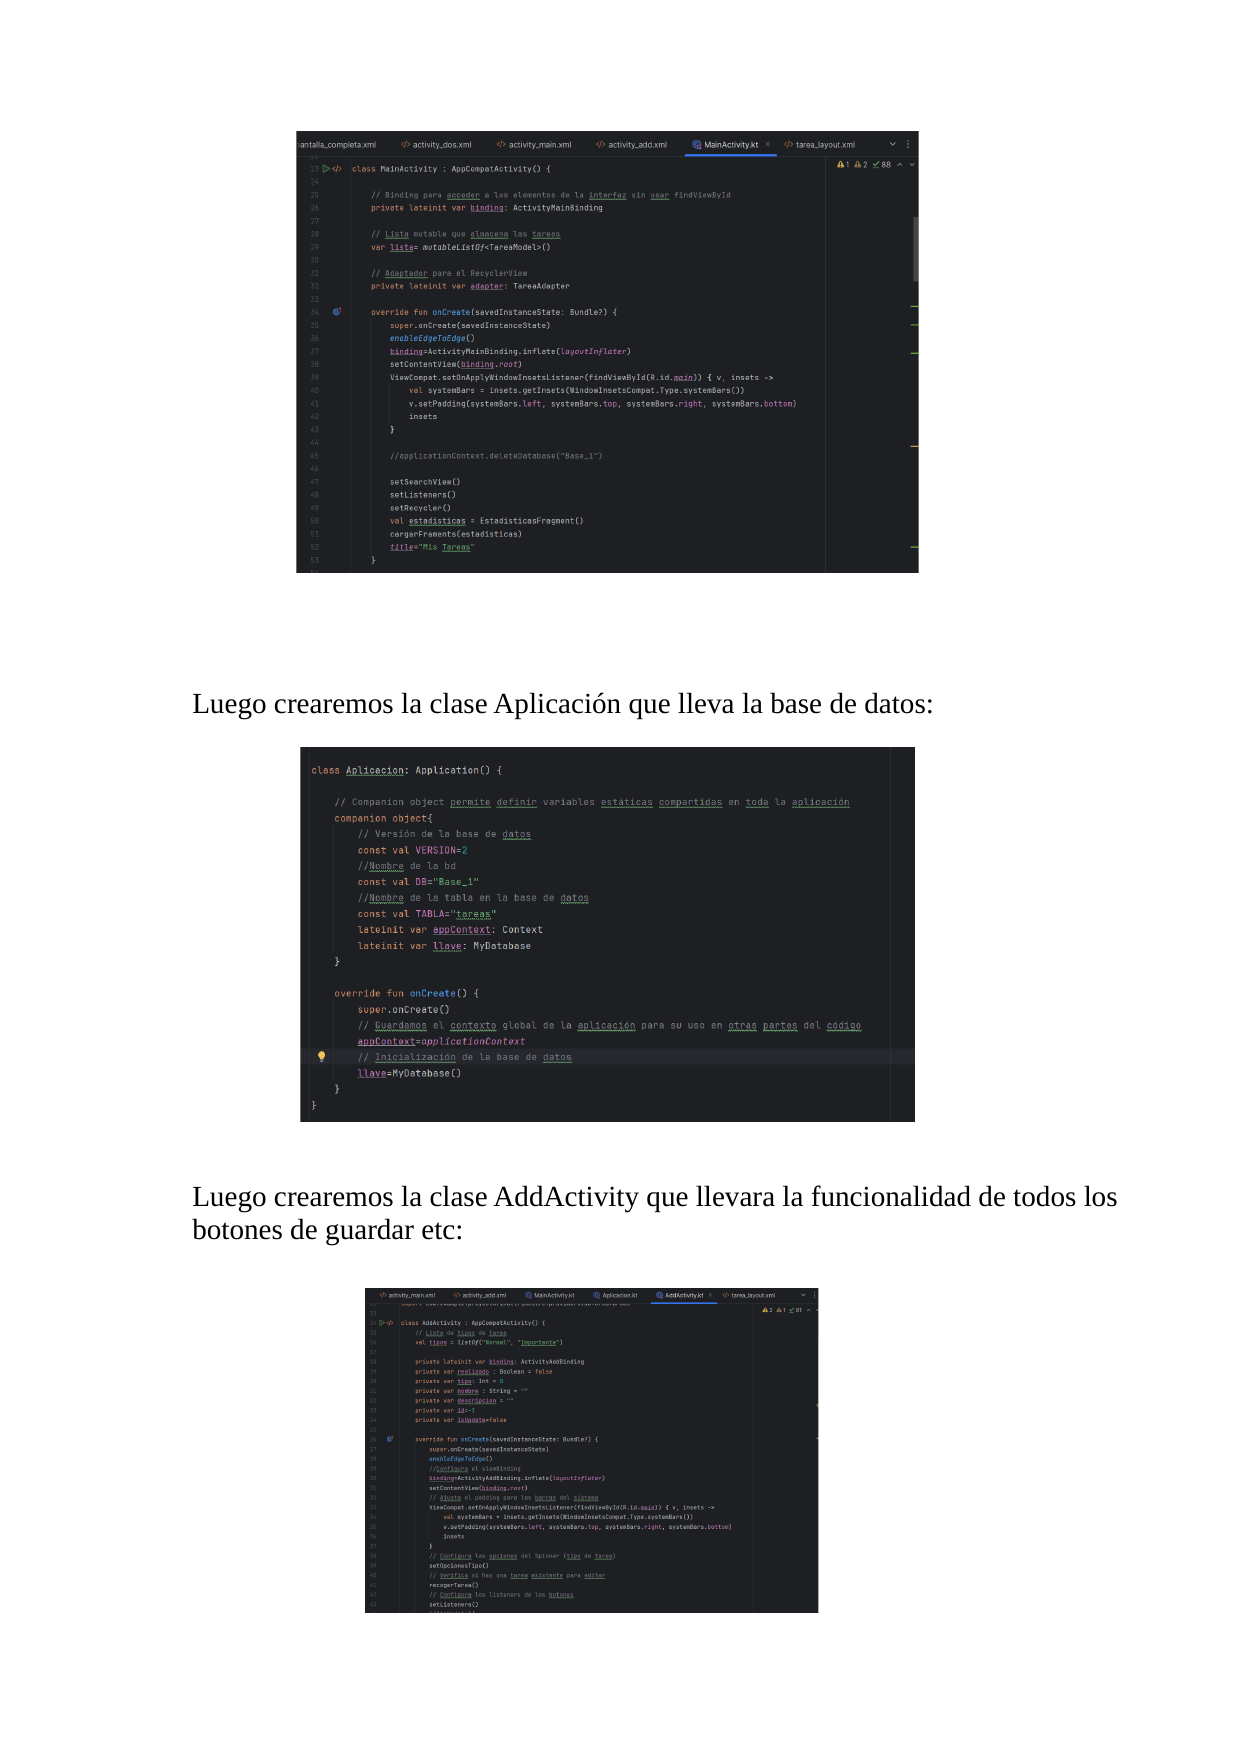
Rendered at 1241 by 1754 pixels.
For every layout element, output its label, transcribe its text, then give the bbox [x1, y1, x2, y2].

text Luego crearemos la clase Aplicación que lleva la base de datos: [118, 686, 1122, 720]
picture [300, 747, 915, 1122]
text Luego crearemos la clase AddActivity que llevara la funcionalidad de todos los botones de guardar etc: [118, 1179, 1122, 1246]
picture [365, 1288, 819, 1613]
picture [296, 131, 919, 573]
